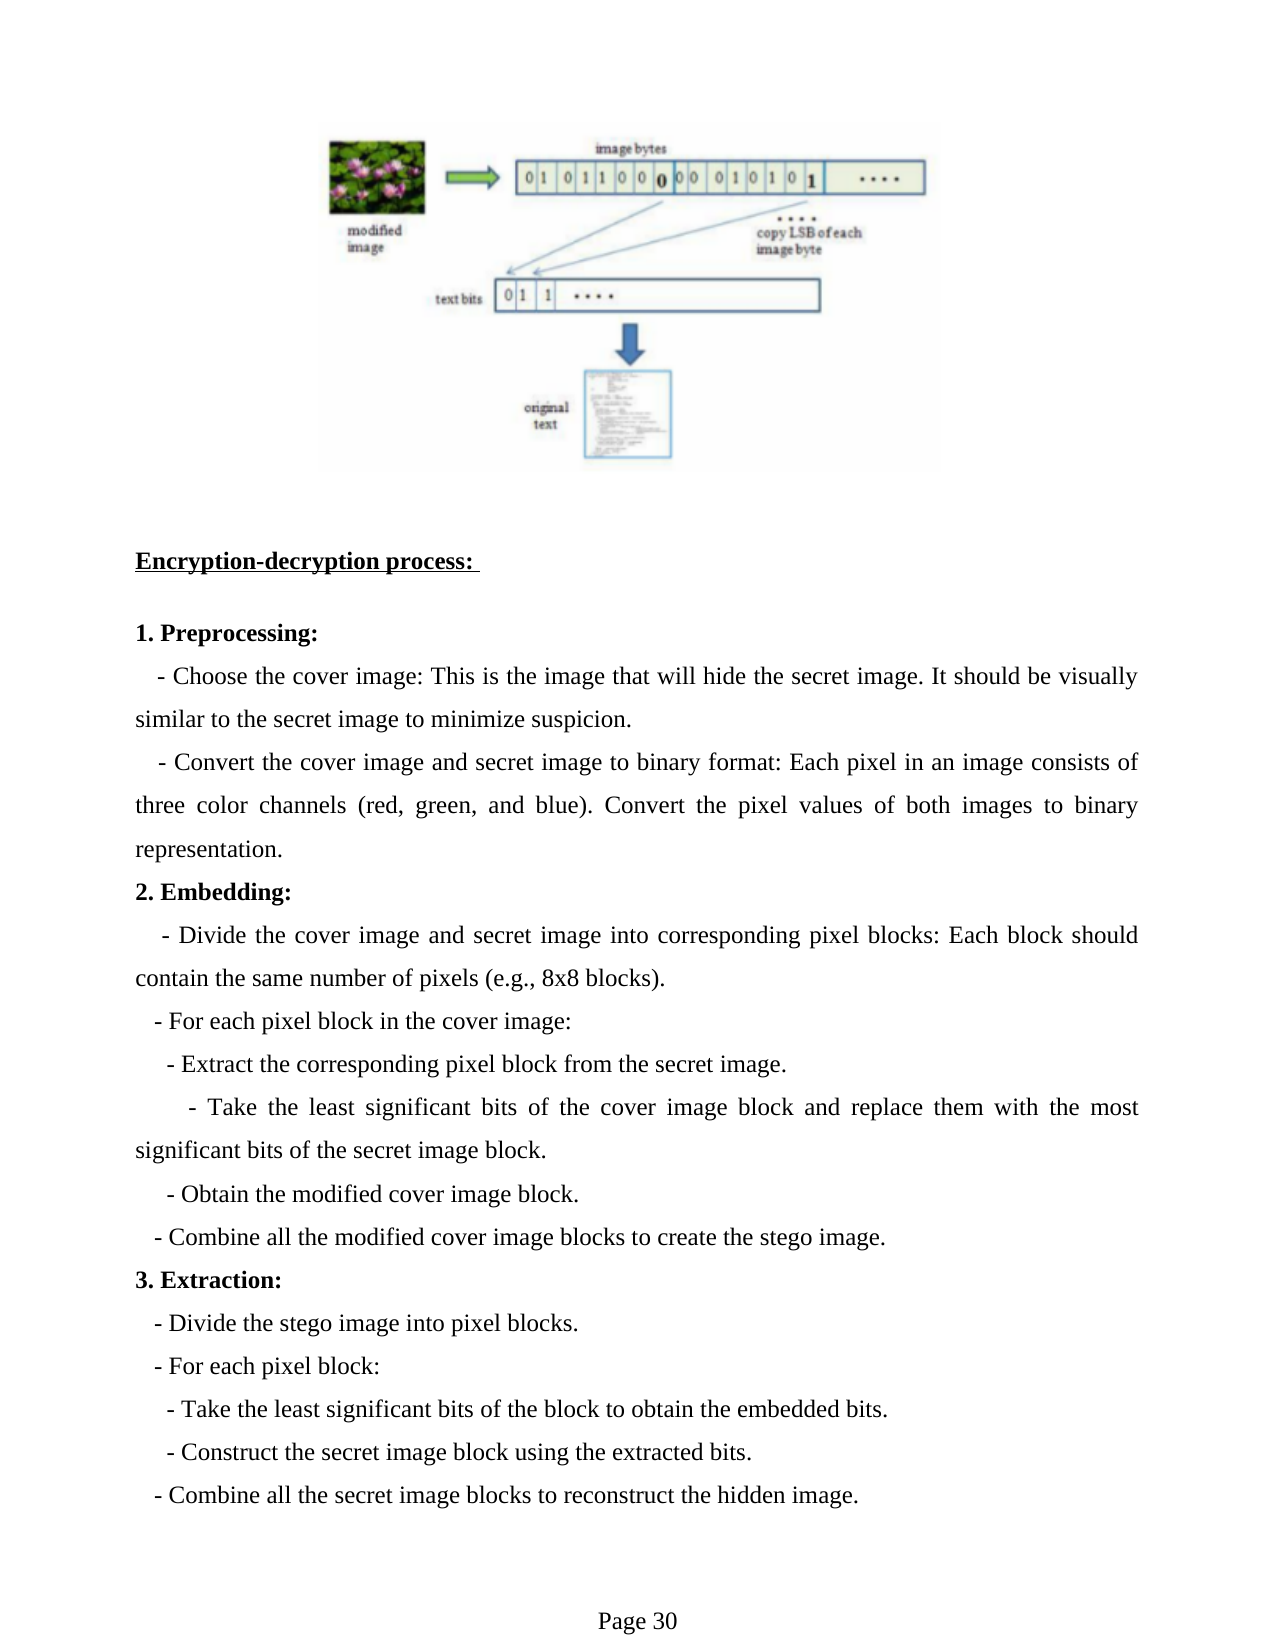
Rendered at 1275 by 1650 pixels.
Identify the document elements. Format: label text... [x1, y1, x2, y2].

list - Extract the corresponding pixel block from the secret image. [135, 1049, 1140, 1078]
text Encryption-decryption process: [135, 546, 1140, 574]
list - For each pixel block: [135, 1351, 1140, 1380]
list - Choose the cover image: This is the image that will hide the secret image. It should be visually similar to the secret image to minimize suspicion. [135, 661, 1140, 733]
list - Take the least significant bits of the cover image block and replace them with the most significant bits of the secret image block. [135, 1092, 1140, 1164]
list 1. Preprocessing: [135, 618, 1140, 647]
list 2. Embedding: [135, 877, 1140, 906]
list - Combine all the secret image blocks to reconstruct the hidden image. [135, 1481, 1140, 1509]
list - Obtain the modified cover image block. [135, 1179, 1140, 1207]
list - Take the least significant bits of the block to obtain the embedded bits. [135, 1394, 1140, 1423]
list - For each pixel block in the cover image: [135, 1006, 1140, 1035]
list 3. Extraction: [135, 1265, 1140, 1294]
list - Divide the stego image into pixel blocks. [135, 1308, 1140, 1337]
picture [289, 103, 986, 503]
list - Combine all the modified cover image blocks to create the stego image. [135, 1222, 1140, 1251]
list - Construct the secret image block using the extracted bits. [135, 1437, 1140, 1466]
list - Convert the cover image and secret image to binary format: Each pixel in an image consists of three color channels (red, green, and blue). Convert the pixel values of both images to binary representation. [135, 747, 1140, 862]
list - Divide the cover image and secret image into corresponding pixel blocks: Each block should contain the same number of pixels (e.g., 8x8 blocks). [135, 920, 1140, 992]
